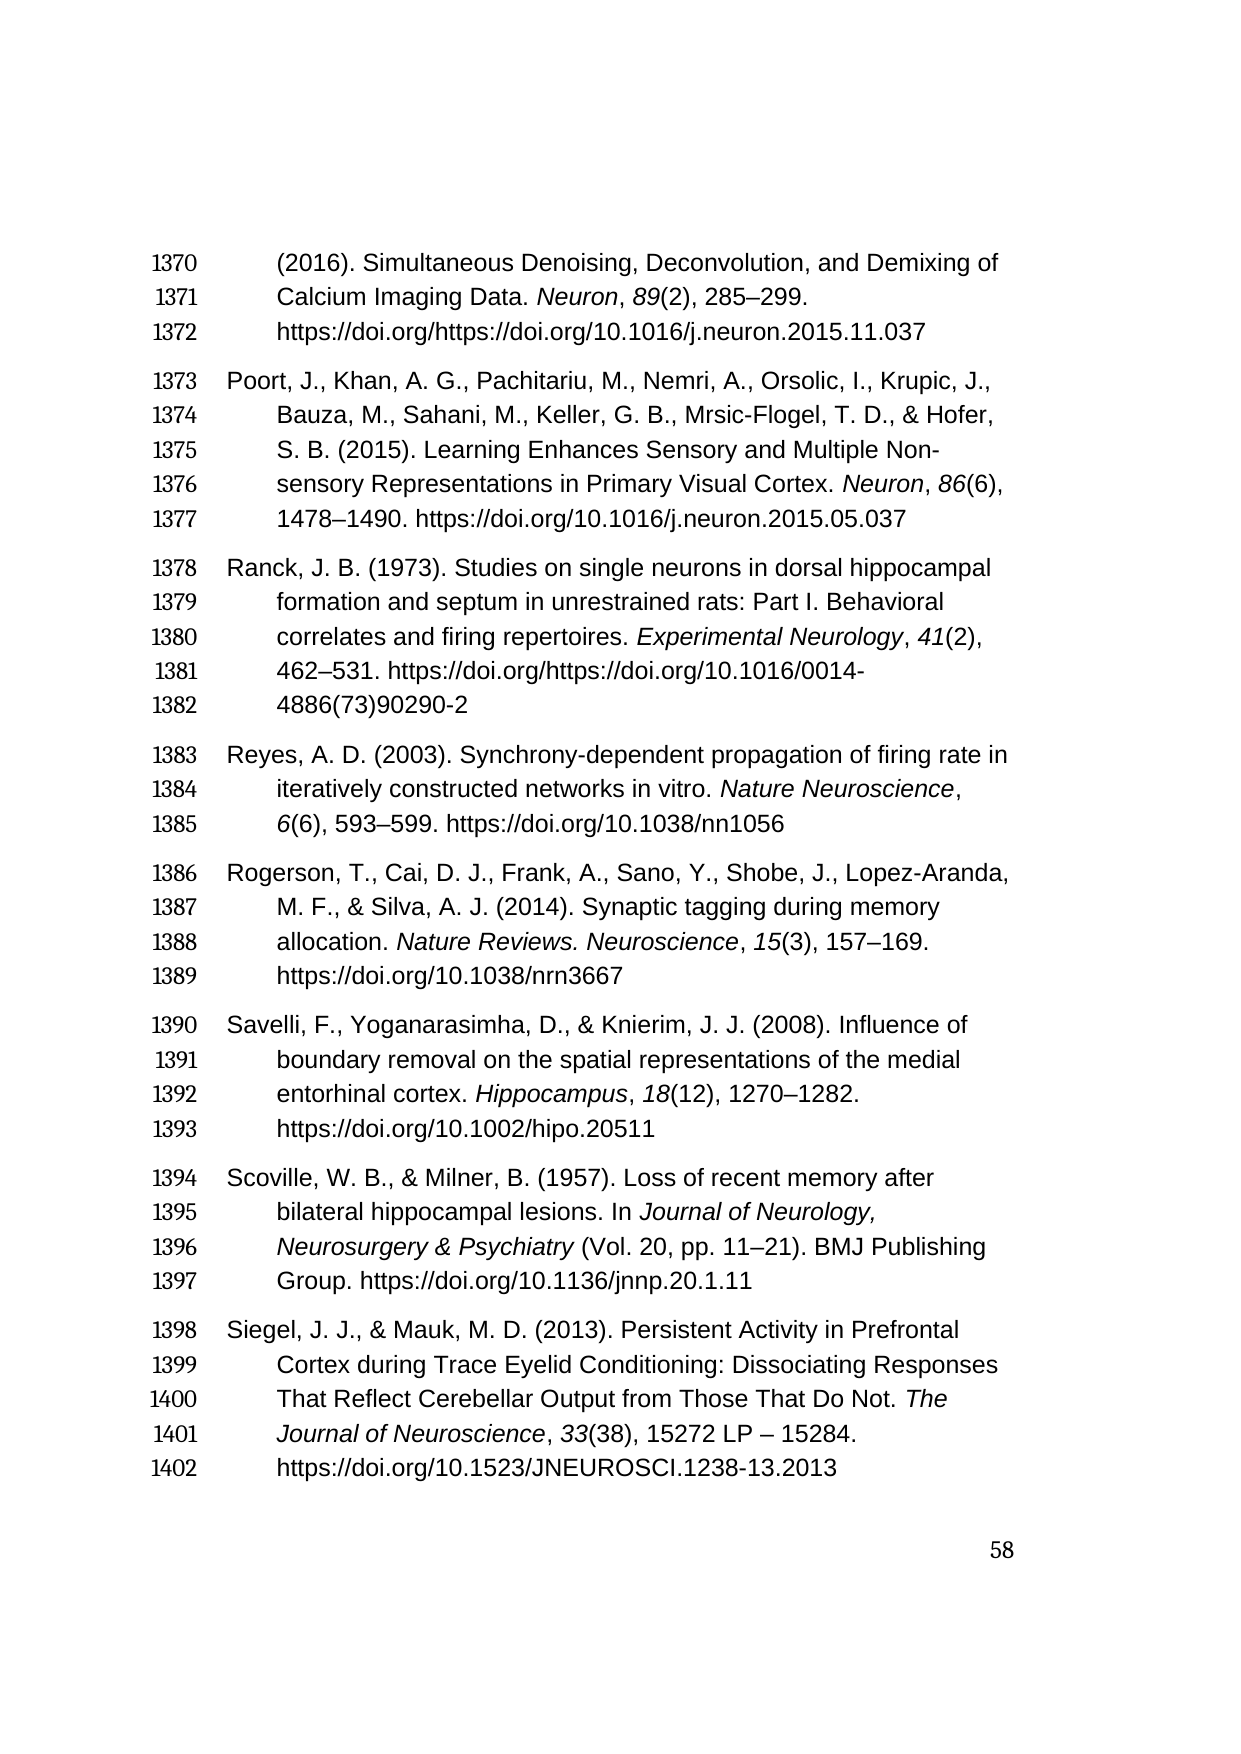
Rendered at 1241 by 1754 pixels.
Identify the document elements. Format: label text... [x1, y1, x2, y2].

text Scoville, W. B., & Milner, B. (1957). Loss of recent memory after bilateral hippocampal lesions. In Journal of Neurology, Neurosurgery & Psychiatry (Vol. 20, pp. 11–21). BMJ Publishing Group. https://doi.org/10.1136/jnnp.20.1.11 [226, 1163, 1014, 1295]
text Ranck, J. B. (1973). Studies on single neurons in dorsal hippocampal formation and septum in unrestrained rats: Part I. Behavioral correlates and firing repertoires. Experimental Neurology, 41(2), 462–531. https://doi.org/https://doi.org/10.1016/0014-4886(73)90290-2 [226, 553, 1014, 719]
text Savelli, F., Yoganarasimha, D., & Knierim, J. J. (2008). Influence of boundary removal on the spatial representations of the medial entorhinal cortex. Hippocampus, 18(12), 1270–1282. https://doi.org/10.1002/hipo.20511 [226, 1010, 1014, 1142]
text Siegel, J. J., & Mauk, M. D. (2013). Persistent Activity in Prefrontal Cortex during Trace Eyelid Conditioning: Dissociating Responses That Reflect Cerebellar Output from Those That Do Not. The Journal of Neuroscience, 33(38), 15272 LP – 15284. https://doi.org/10.1523/JNEUROSCI.1238-13.2013 [226, 1315, 1014, 1482]
text (2016). Simultaneous Denoising, Deconvolution, and Demixing of Calcium Imaging Data. Neuron, 89(2), 285–299. https://doi.org/https://doi.org/10.1016/j.neuron.2015.11.037 [226, 248, 1014, 345]
text Reyes, A. D. (2003). Synchrony-dependent propagation of firing rate in iteratively constructed networks in vitro. Nature Neuroscience, 6(6), 593–599. https://doi.org/10.1038/nn1056 [226, 739, 1014, 837]
text Rogerson, T., Cai, D. J., Frank, A., Sano, Y., Shobe, J., Lopez-Aranda, M. F., & Silva, A. J. (2014). Synaptic tagging during memory allocation. Nature Reviews. Neuroscience, 15(3), 157–169. https://doi.org/10.1038/nrn3667 [226, 858, 1014, 990]
text Poort, J., Khan, A. G., Pachitariu, M., Nemri, A., Orsolic, I., Krupic, J., Bauza, M., Sahani, M., Keller, G. B., Mrsic-Flogel, T. D., & Hofer, S. B. (2015). Learning Enhances Sensory and Multiple Non-sensory Representations in Primary Visual Cortex. Neuron, 86(6), 1478–1490. https://doi.org/10.1016/j.neuron.2015.05.037 [226, 366, 1014, 532]
